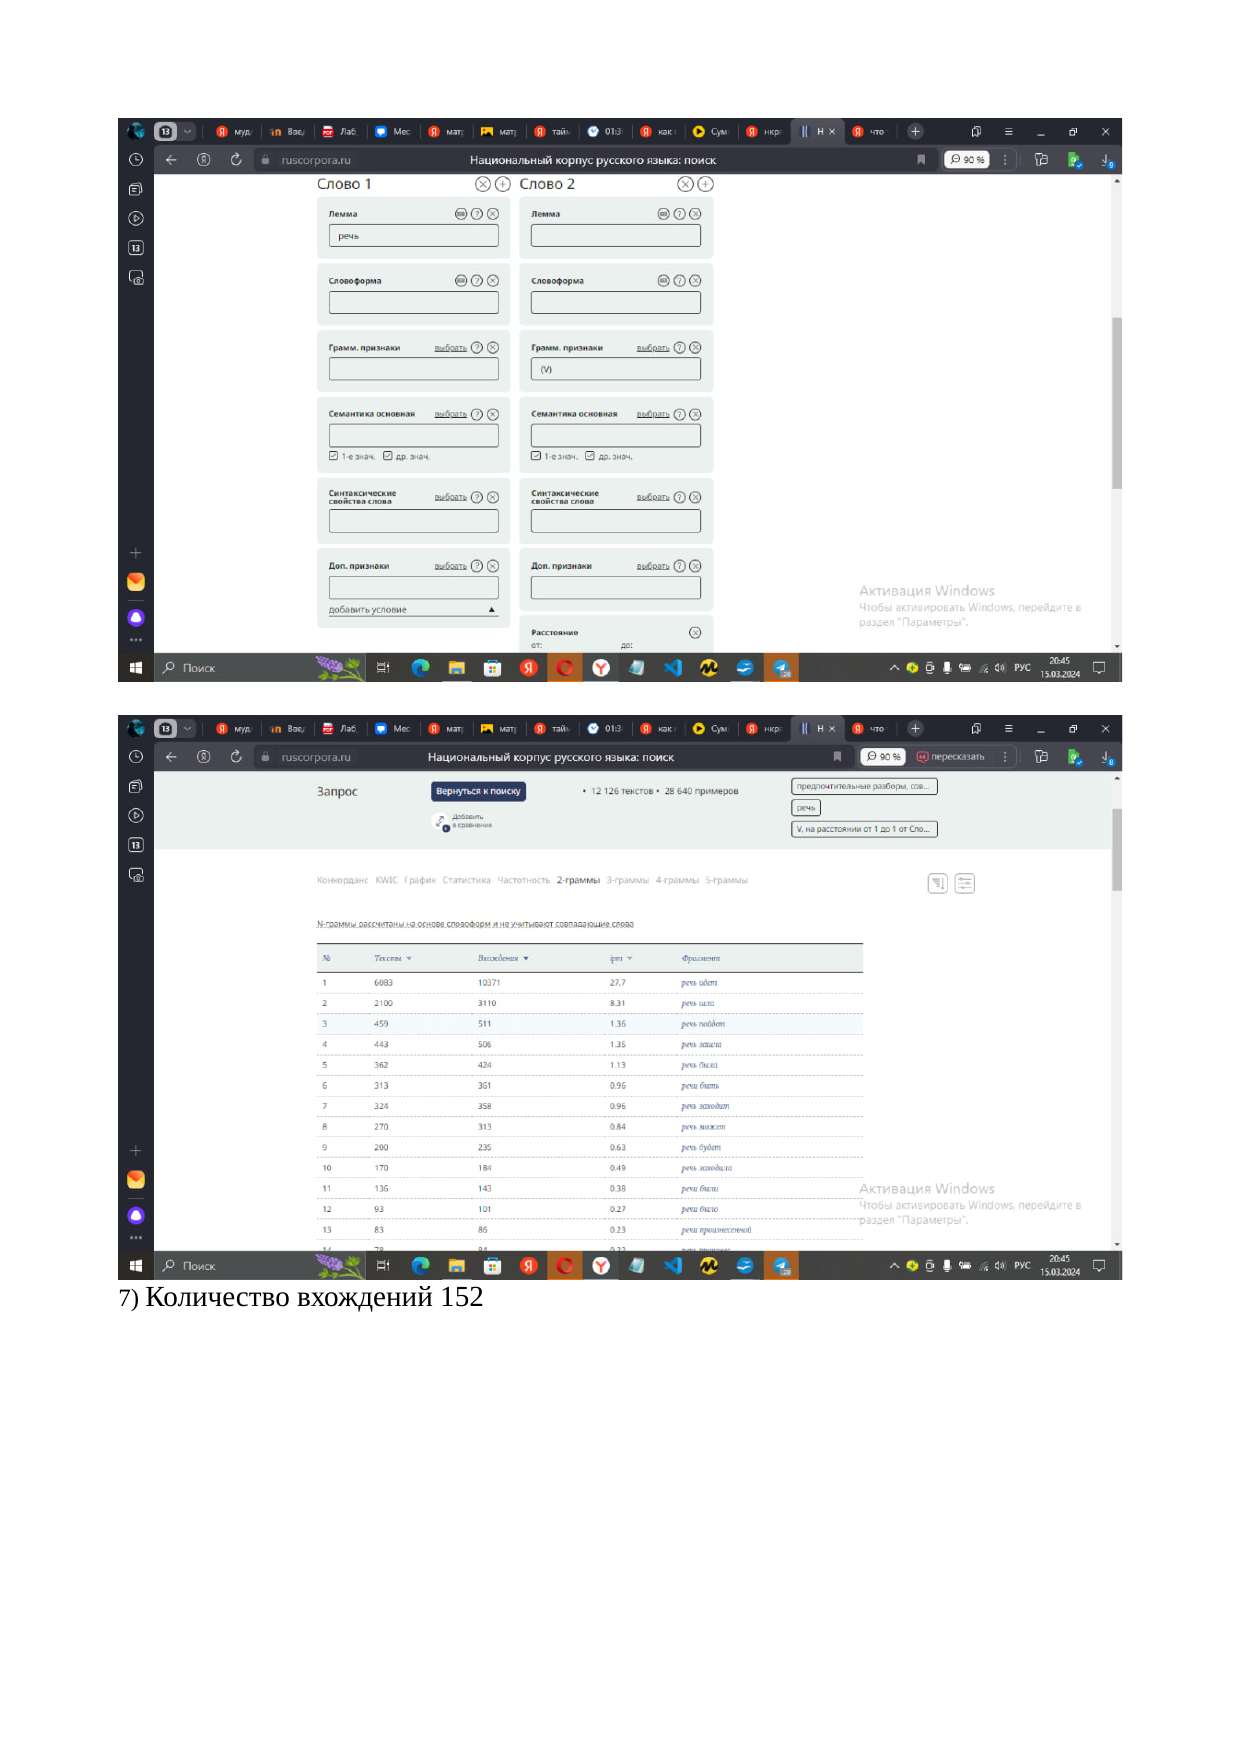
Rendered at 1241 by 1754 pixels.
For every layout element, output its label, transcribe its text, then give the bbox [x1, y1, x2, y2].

text 7) Количество вхождений 152 [118, 1280, 1122, 1313]
picture [118, 715, 1123, 1280]
picture [118, 118, 1123, 682]
